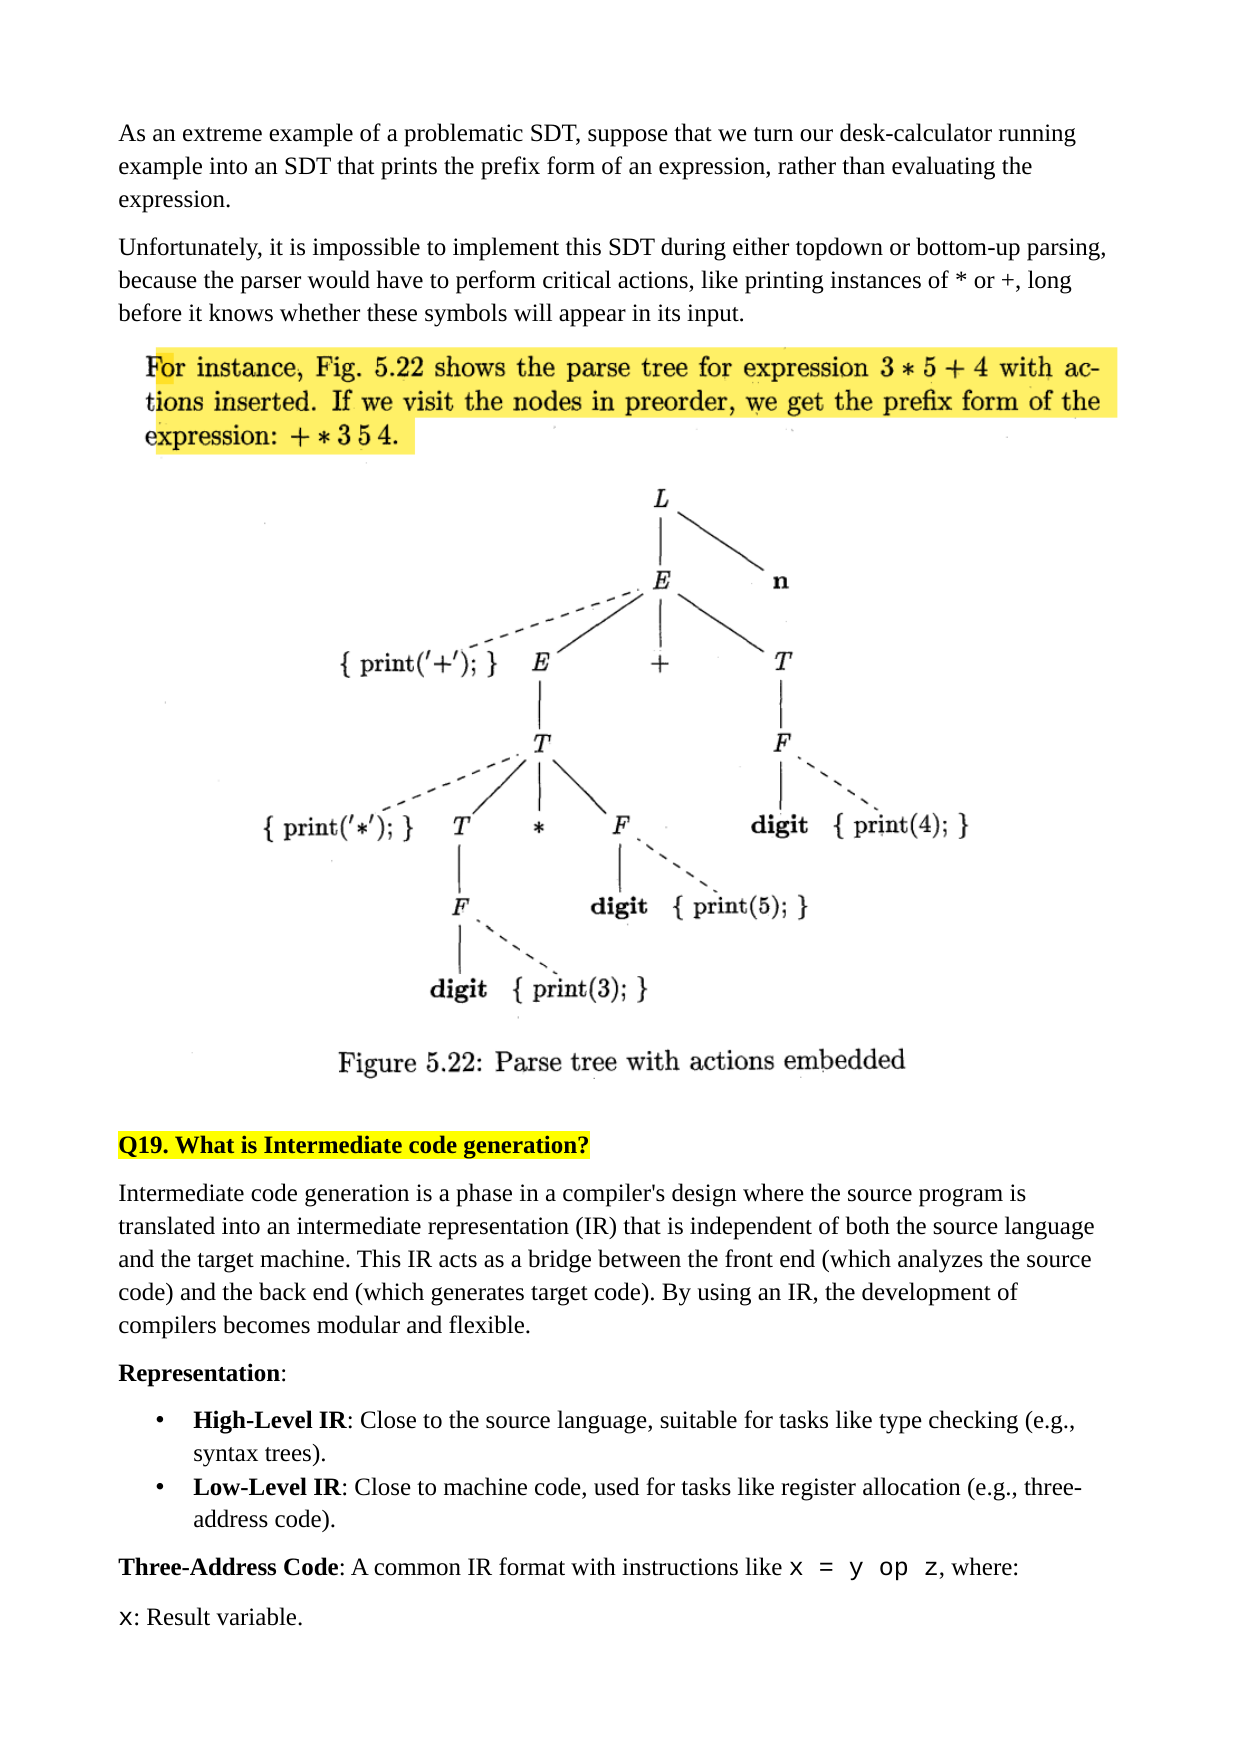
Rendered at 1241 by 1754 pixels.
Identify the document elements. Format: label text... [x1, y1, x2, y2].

text Intermediate code generation is a phase in a compiler's design where the source program is translated into an intermediate representation (IR) that is independent of both the source language and the target machine. This IR acts as a bridge between the front end (which analyzes the source code) and the back end (which generates target code). By using an IR, the development of compilers becomes modular and flexible. [118, 1178, 1122, 1339]
picture [118, 344, 1123, 1079]
text Representation: [118, 1358, 1122, 1387]
list Low-Level IR: Close to machine code, used for tasks like register allocation (e.g., three-address code). [156, 1472, 1122, 1533]
list High-Level IR: Close to the source language, suitable for tasks like type checking (e.g., syntax trees). [156, 1406, 1122, 1467]
text Three-Address Code: A common IR format with instructions like x = y op z, where: [118, 1552, 1122, 1583]
text As an extreme example of a problematic SDT, suppose that we turn our desk-calculator running example into an SDT that prints the prefix form of an expression, rather than evaluating the expression. [118, 118, 1122, 213]
text Unfortunately, it is impossible to implement this SDT during either topdown or bottom-up parsing, because the parser would have to perform critical actions, like printing instances of * or +, long before it knows whether these symbols will appear in its input. [118, 232, 1122, 327]
text x: Result variable. [118, 1602, 1122, 1633]
text Q19. What is Intermediate code generation? [118, 1131, 1122, 1159]
